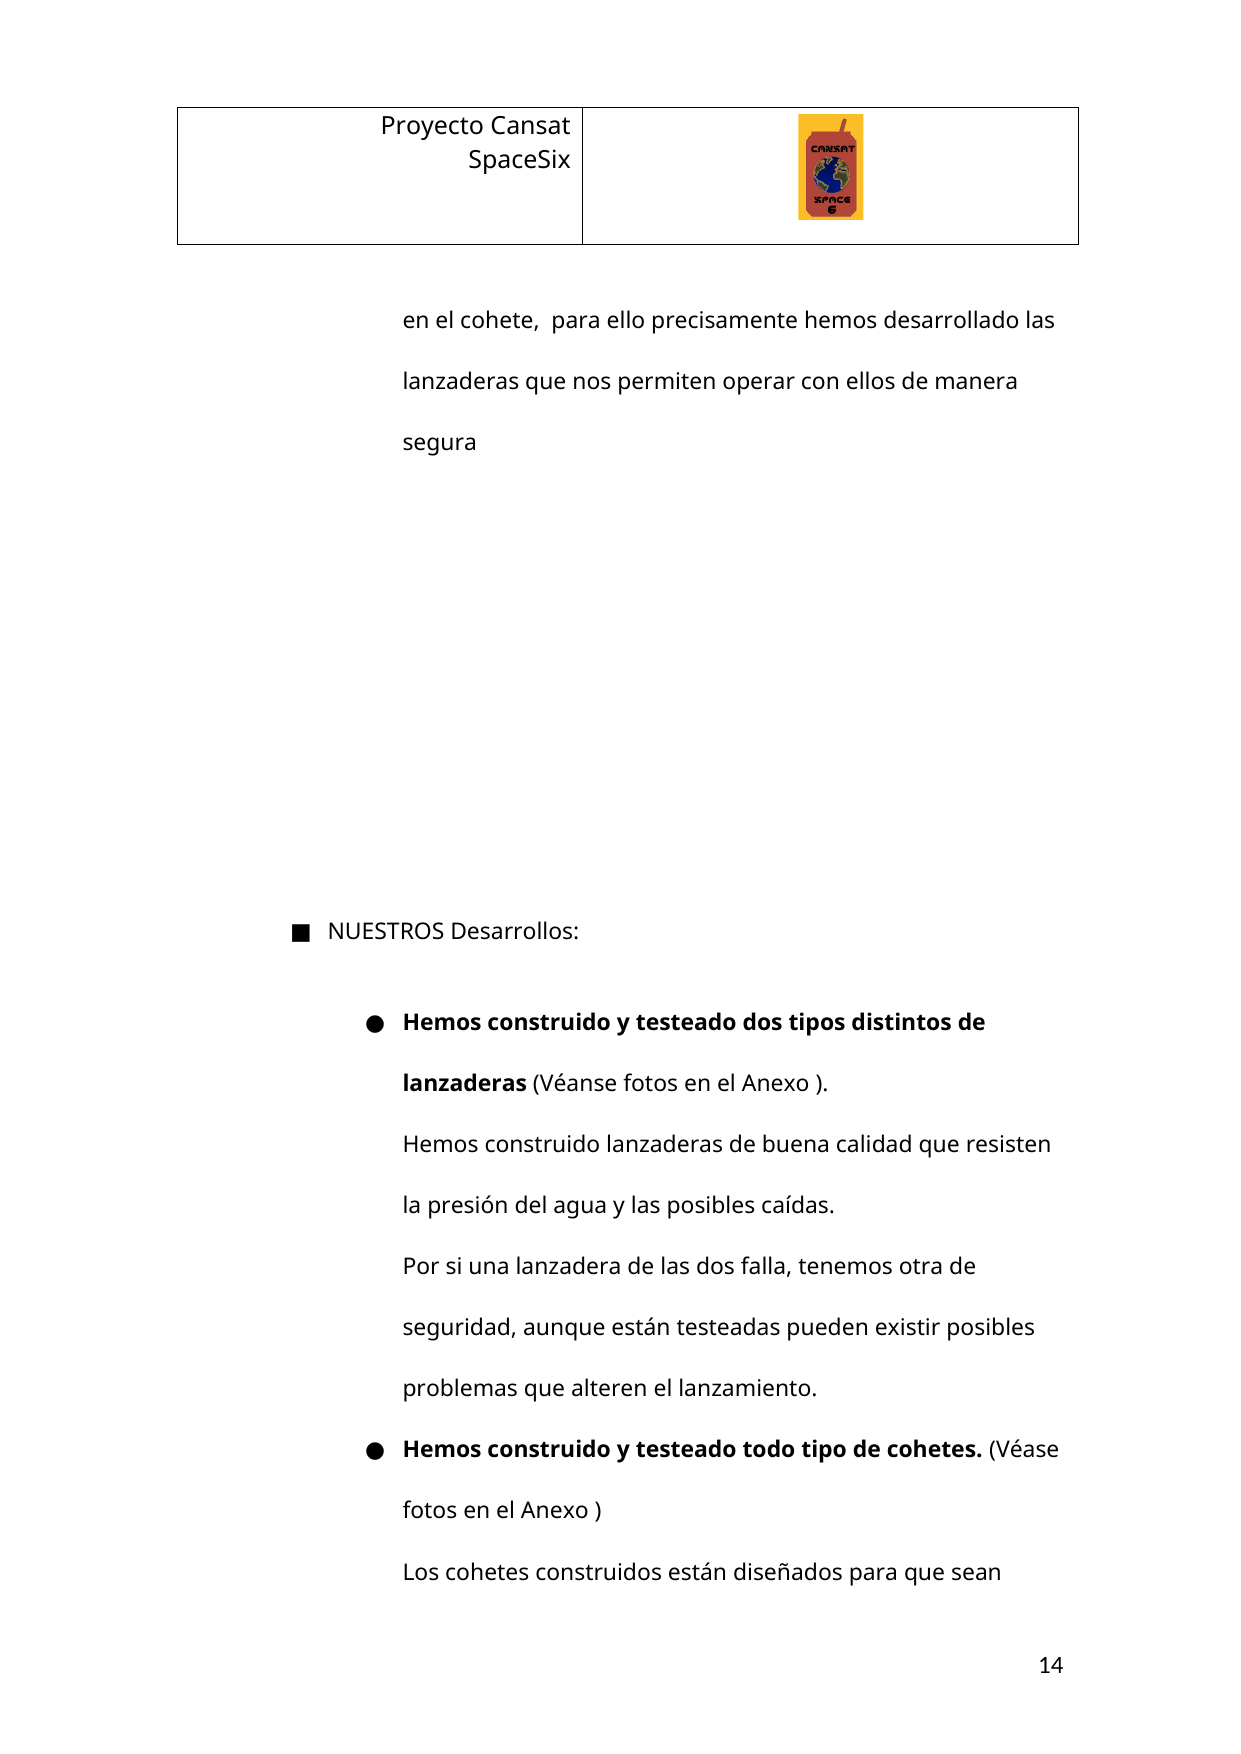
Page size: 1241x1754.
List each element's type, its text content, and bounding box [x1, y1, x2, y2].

list Hemos construido y testeado todo tipo de cohetes. (Véase fotos en el Anexo ) [365, 1419, 1063, 1526]
list en el cohete, para ello precisamente hemos desarrollado las lanzaderas que nos permiten operar con ellos de manera segura [365, 274, 1063, 457]
list NUESTROS Desarrollos: [290, 900, 1063, 952]
text Hemos construido lanzaderas de buena calidad que resisten la presión del agua y las posibles caídas. [402, 1114, 1063, 1221]
list Hemos construido y testeado dos tipos distintos de lanzaderas (Véanse fotos en el Anexo ). [365, 976, 1063, 1098]
text Por si una lanzadera de las dos falla, tenemos otra de seguridad, aunque están testeadas pueden existir posibles problemas que alteren el lanzamiento. [402, 1236, 1063, 1404]
picture [798, 114, 864, 220]
text Los cohetes construidos están diseñados para que sean [402, 1541, 1063, 1587]
